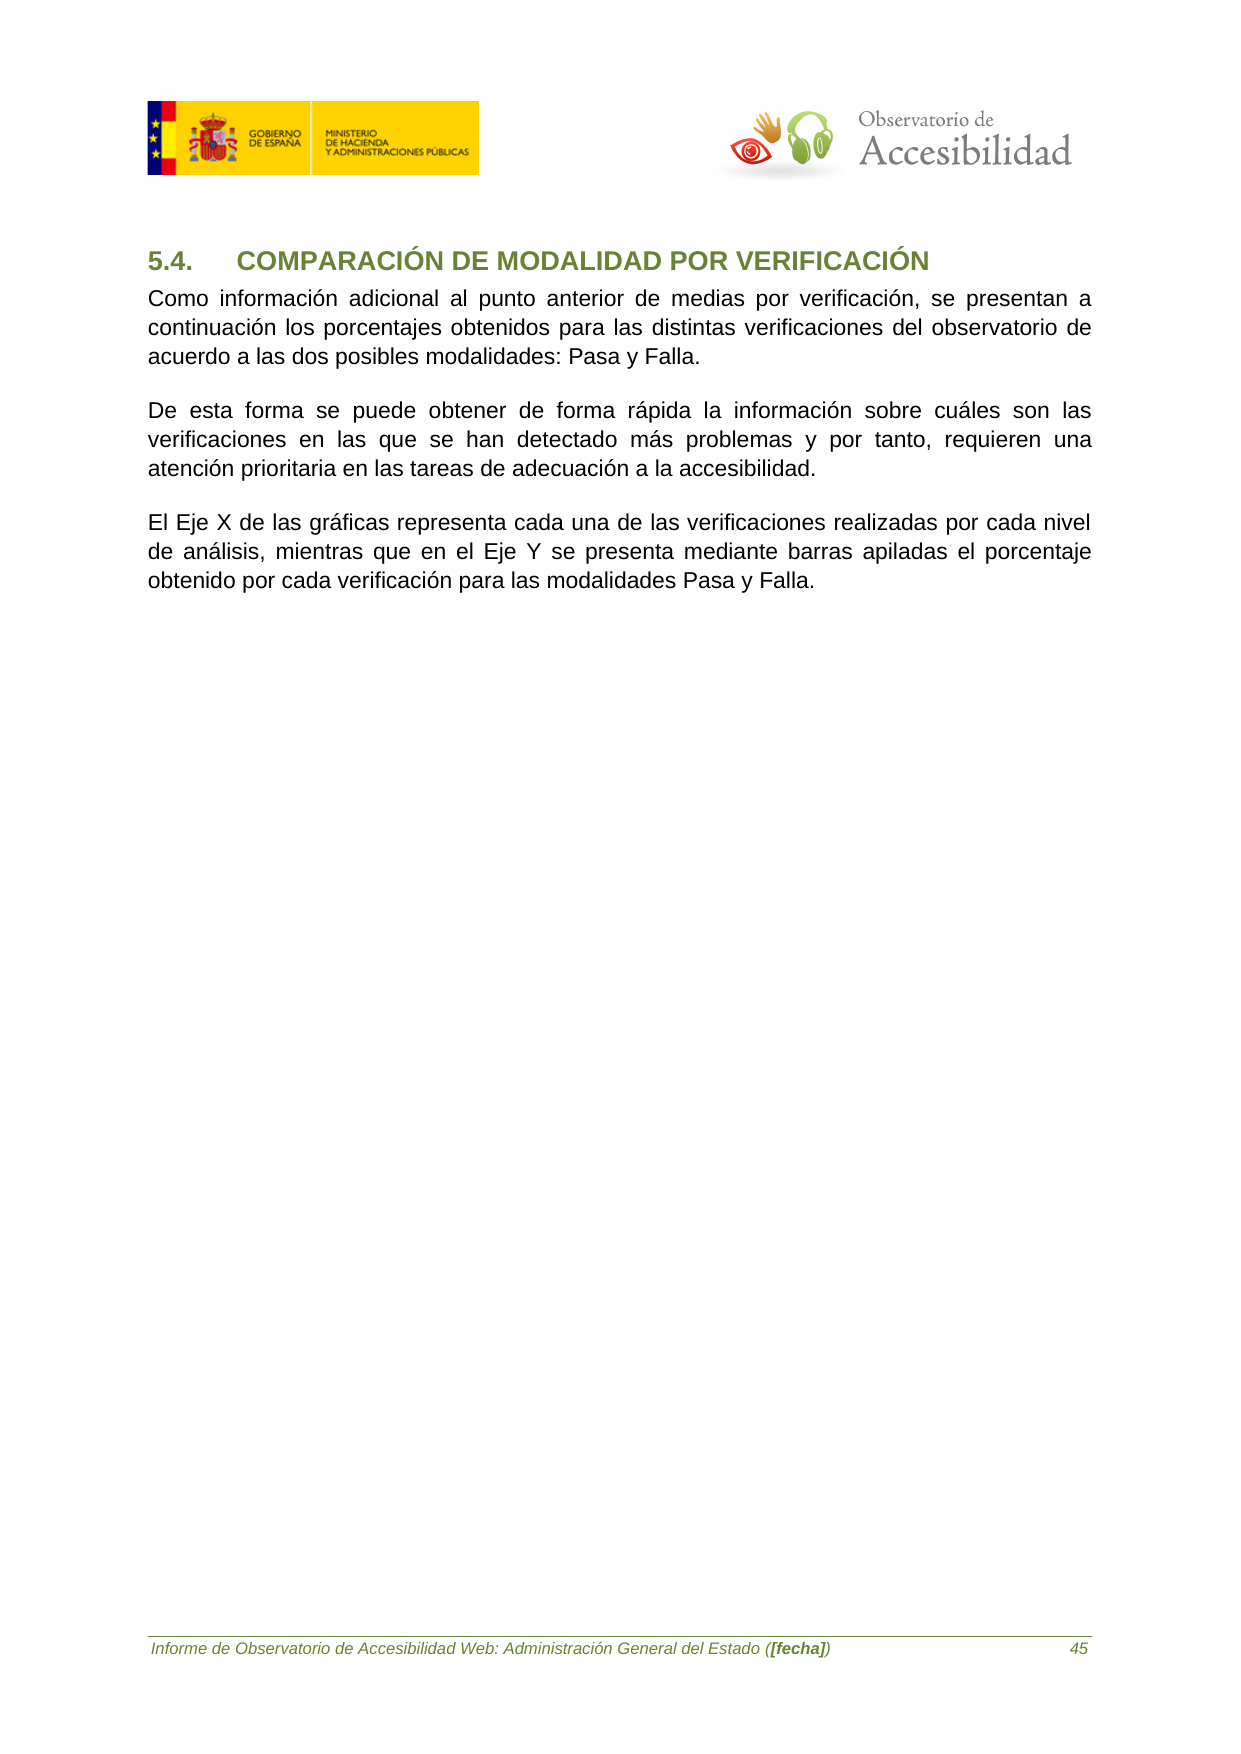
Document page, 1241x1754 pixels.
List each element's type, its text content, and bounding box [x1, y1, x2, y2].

text El Eje X de las gráficas representa cada una de las verificaciones realizadas por cada nivel de análisis, mientras que en el Eje Y se presenta mediante barras apiladas el porcentaje obtenido por cada verificación para las modalidades Pasa y Falla. [148, 509, 1092, 593]
picture [147, 101, 479, 175]
text De esta forma se puede obtener de forma rápida la información sobre cuáles son las verificaciones en las que se han detectado más problemas y por tanto, requieren una atención prioritaria en las tareas de adecuación a la accesibilidad. [148, 397, 1092, 481]
subtitle Comparación de modalidad por verificación [148, 245, 1092, 276]
picture [710, 102, 1086, 185]
text Como información adicional al punto anterior de medias por verificación, se presentan a continuación los porcentajes obtenidos para las distintas verificaciones del observatorio de acuerdo a las dos posibles modalidades: Pasa y Falla. [148, 285, 1092, 369]
